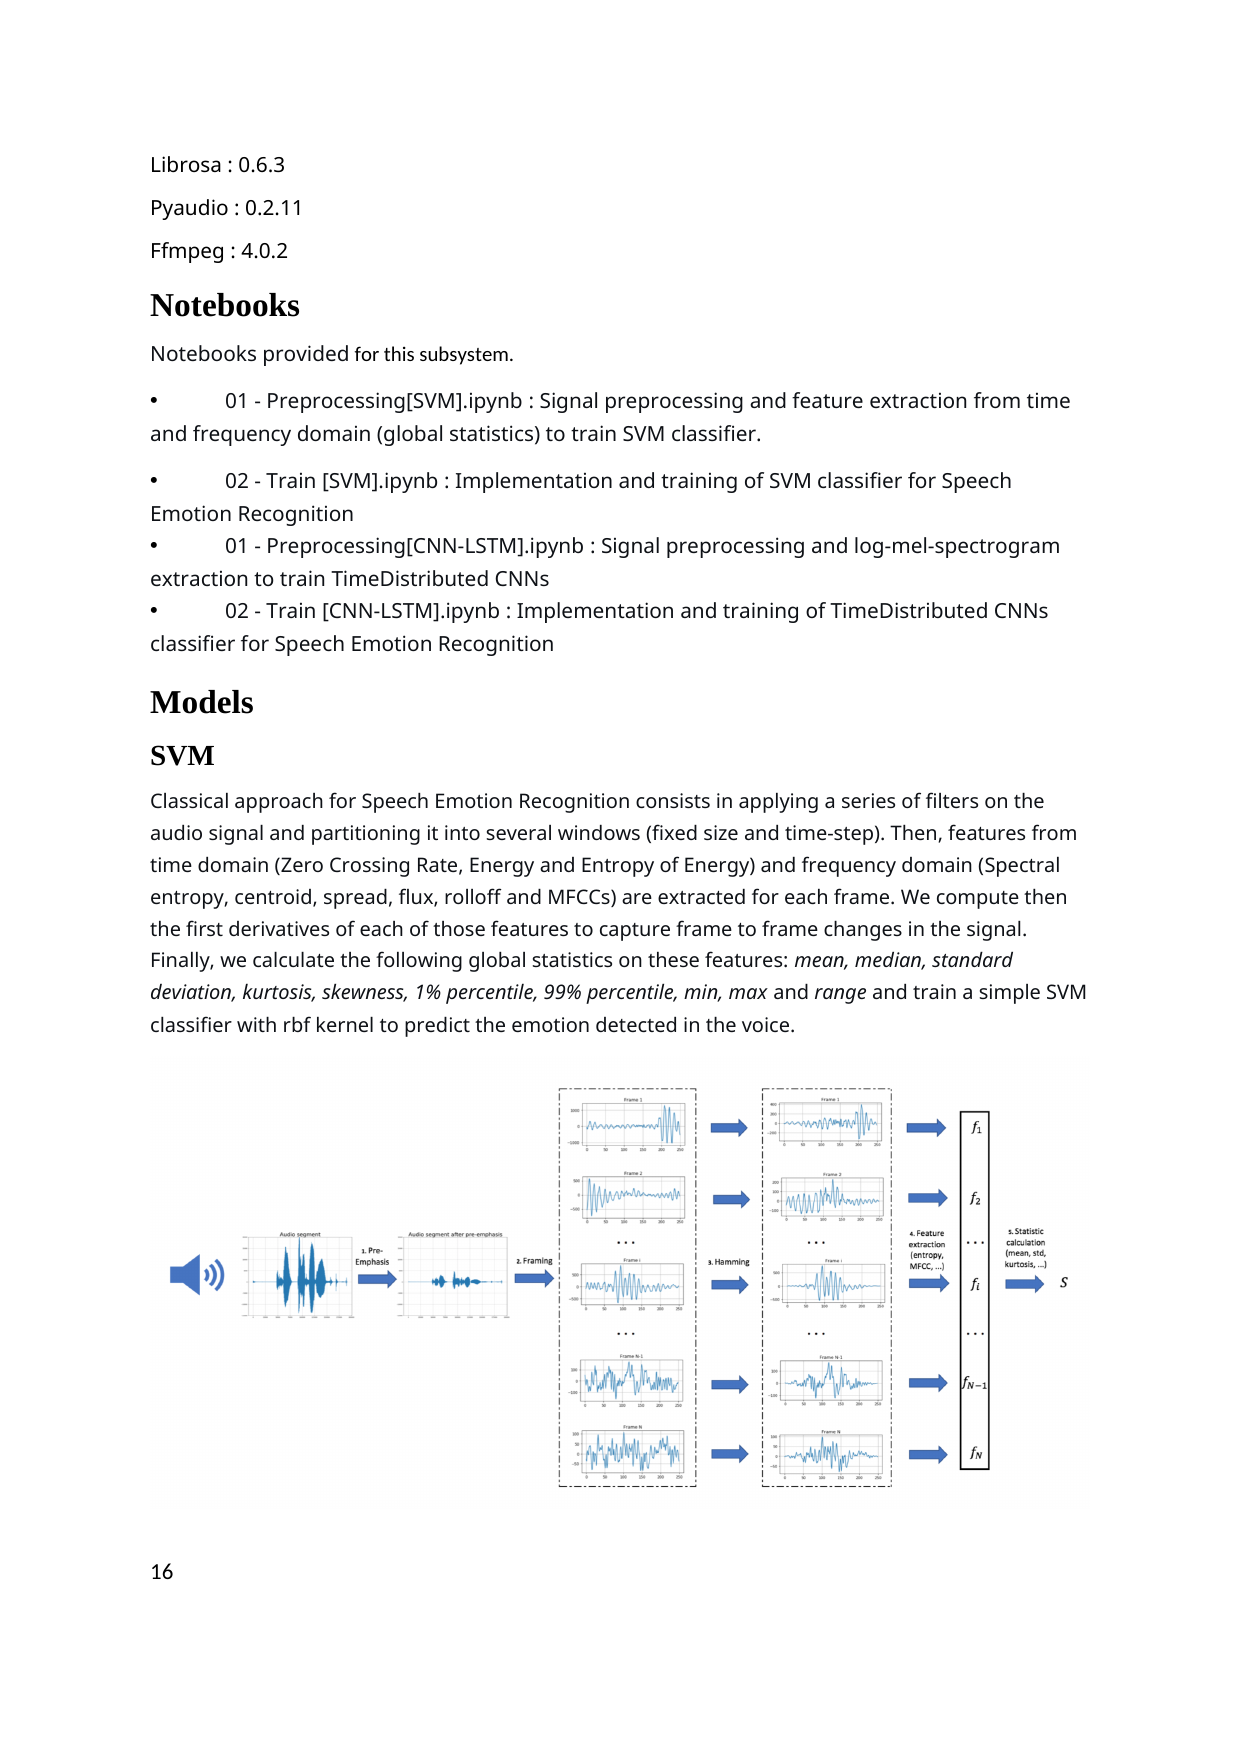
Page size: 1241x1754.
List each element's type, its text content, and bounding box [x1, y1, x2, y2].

subtitle SVM [150, 738, 1090, 772]
text Pyaudio : 0.2.11 [150, 193, 1090, 221]
list 02 - Train [CNN-LSTM].ipynb : Implementation and training of TimeDistributed CNNs classifier for Speech Emotion Recognition [150, 597, 1090, 658]
subtitle Models [150, 683, 1090, 721]
list 02 - Train [SVM].ipynb : Implementation and training of SVM classifier for Speech Emotion Recognition [150, 466, 1090, 527]
picture [150, 1056, 1091, 1509]
list 01 - Preprocessing[CNN-LSTM].ipynb : Signal preprocessing and log-mel-spectrogram extraction to train TimeDistributed CNNs [150, 531, 1090, 592]
text Ffmpeg : 4.0.2 [150, 236, 1090, 264]
text Notebooks provided for this subsystem. [150, 339, 1090, 368]
text Classical approach for Speech Emotion Recognition consists in applying a series of filters on the audio signal and partitioning it into several windows (fixed size and time-step). Then, features from time domain (Zero Crossing Rate, Energy and Entropy of Energy) and frequency domain (Spectral entropy, centroid, spread, flux, rolloff and MFCCs) are extracted for each frame. We compute then the first derivatives of each of those features to capture frame to frame changes in the signal. Finally, we calculate the following global statistics on these features: mean, median, standard deviation, kurtosis, skewness, 1% percentile, 99% percentile, min, max and range and train a simple SVM classifier with rbf kernel to predict the emotion detected in the voice. [150, 787, 1090, 1038]
subtitle Notebooks [150, 285, 1090, 324]
text Librosa : 0.6.3 [150, 150, 1090, 178]
list 01 - Preprocessing[SVM].ipynb : Signal preprocessing and feature extraction from time and frequency domain (global statistics) to train SVM classifier. [150, 386, 1090, 447]
